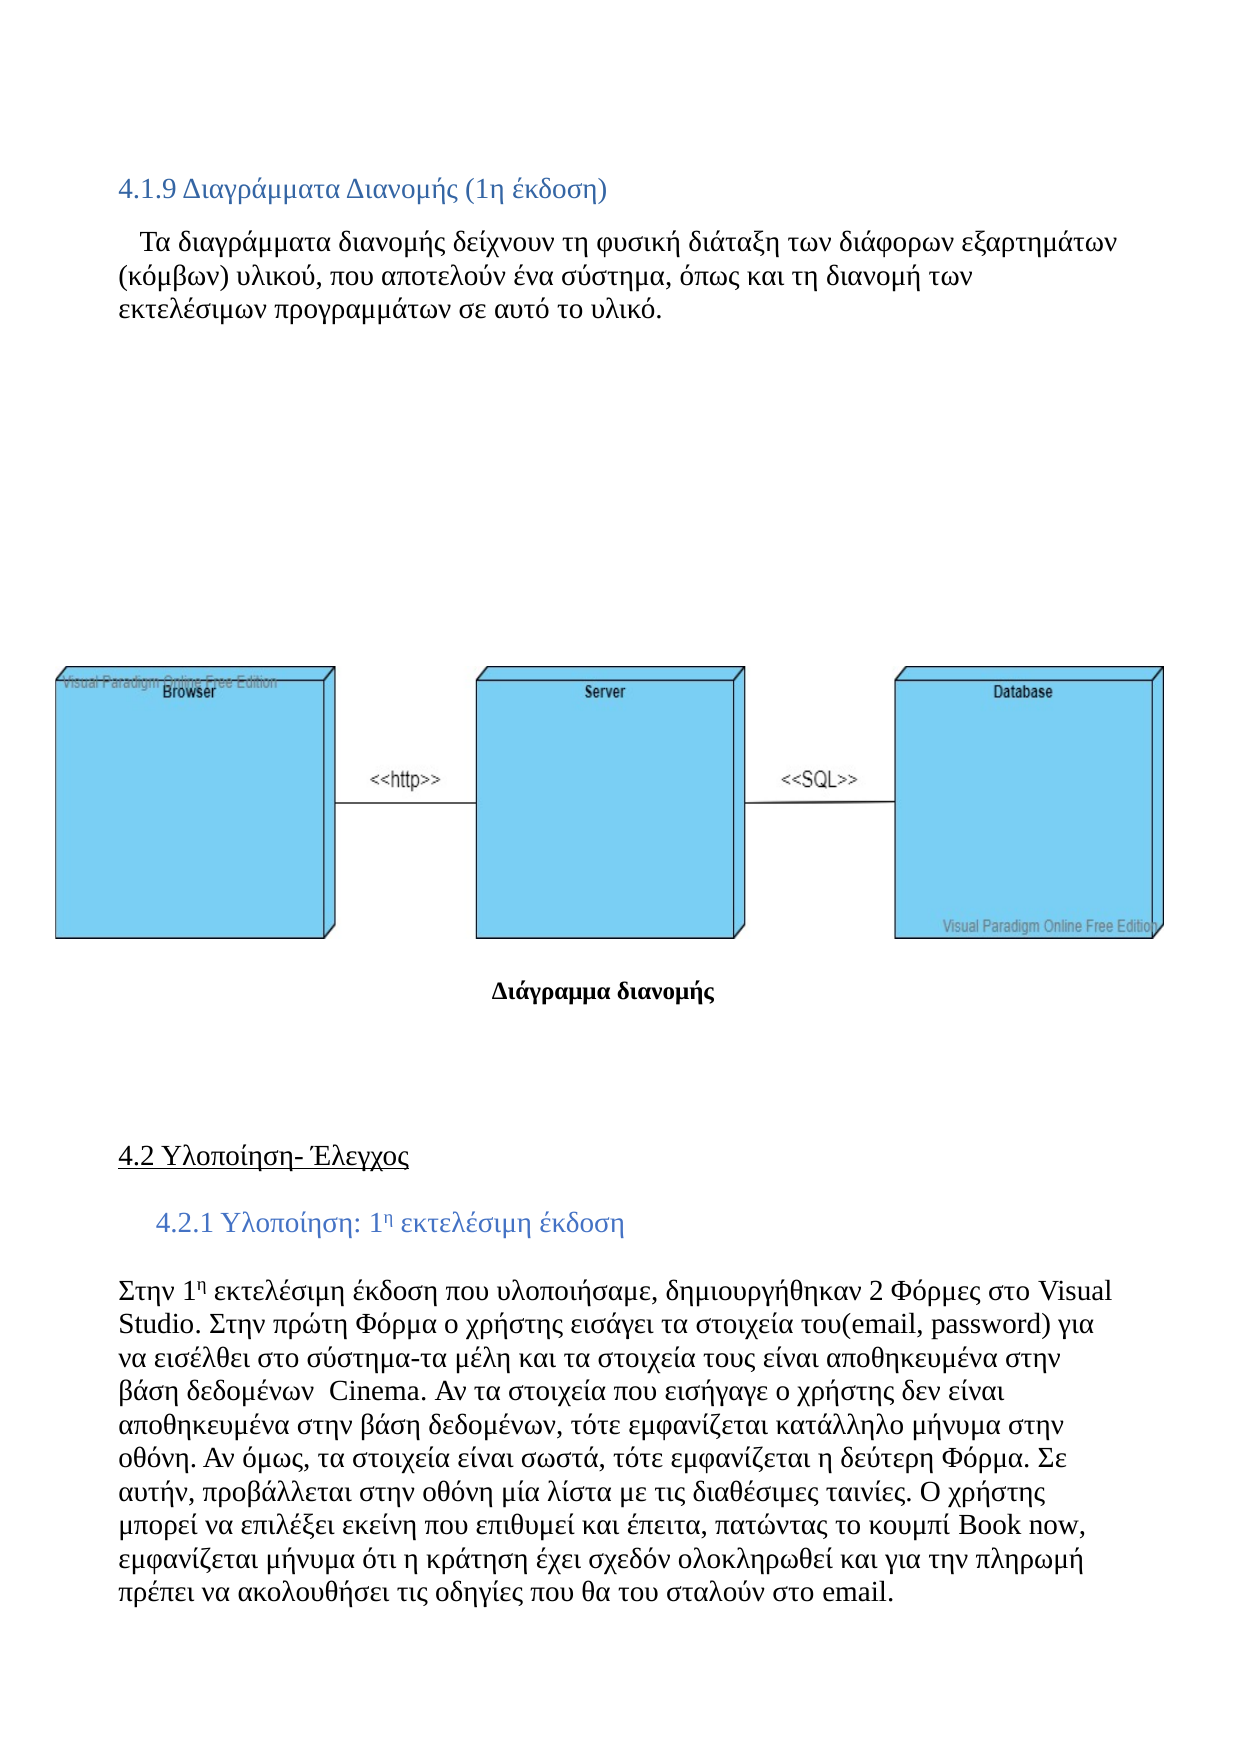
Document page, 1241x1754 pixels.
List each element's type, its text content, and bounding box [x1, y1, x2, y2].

text 4.1.9 Διαγράμματα Διανομής (1η έκδοση) [118, 171, 1122, 205]
text Διάγραμμα διανομής [118, 976, 1122, 1004]
text 4.2 Υλοποίηση- Έλεγχος [118, 1138, 1122, 1172]
text Τα διαγράμματα διανομής δείχνουν τη φυσική διάταξη των διάφορων εξαρτημάτων (κόμβων) υλικού, που αποτελούν ένα σύστημα, όπως και τη διανομή των εκτελέσιμων προγραμμάτων σε αυτό το υλικό. [118, 224, 1122, 325]
text 4.2.1 Υλοποίηση: 1η εκτελέσιμη έκδοση [118, 1206, 1122, 1239]
text Στην 1η εκτελέσιμη έκδοση που υλοποιήσαμε, δημιουργήθηκαν 2 Φόρμες στο Visual Studio. Στην πρώτη Φόρμα ο χρήστης εισάγει τα στοιχεία του(email, password) για να εισέλθει στο σύστημα-τα μέλη και τα στοιχεία τους είναι αποθηκευμένα στην βάση δεδομένων Cinema. Αν τα στοιχεία που εισήγαγε ο χρήστης δεν είναι αποθηκευμένα στην βάση δεδομένων, τότε εμφανίζεται κατάλληλο μήνυμα στην οθόνη. Αν όμως, τα στοιχεία είναι σωστά, τότε εμφανίζεται η δεύτερη Φόρμα. Σε αυτήν, προβάλλεται στην οθόνη μία λίστα με τις διαθέσιμες ταινίες. Ο χρήστης μπορεί να επιλέξει εκείνη που επιθυμεί και έπειτα, πατώντας το κουμπί Book now, εμφανίζεται μήνυμα ότι η κράτηση έχει σχεδόν ολοκληρωθεί και για την πληρωμή πρέπει να ακολουθήσει τις οδηγίες που θα του σταλούν στο email. [118, 1273, 1122, 1608]
